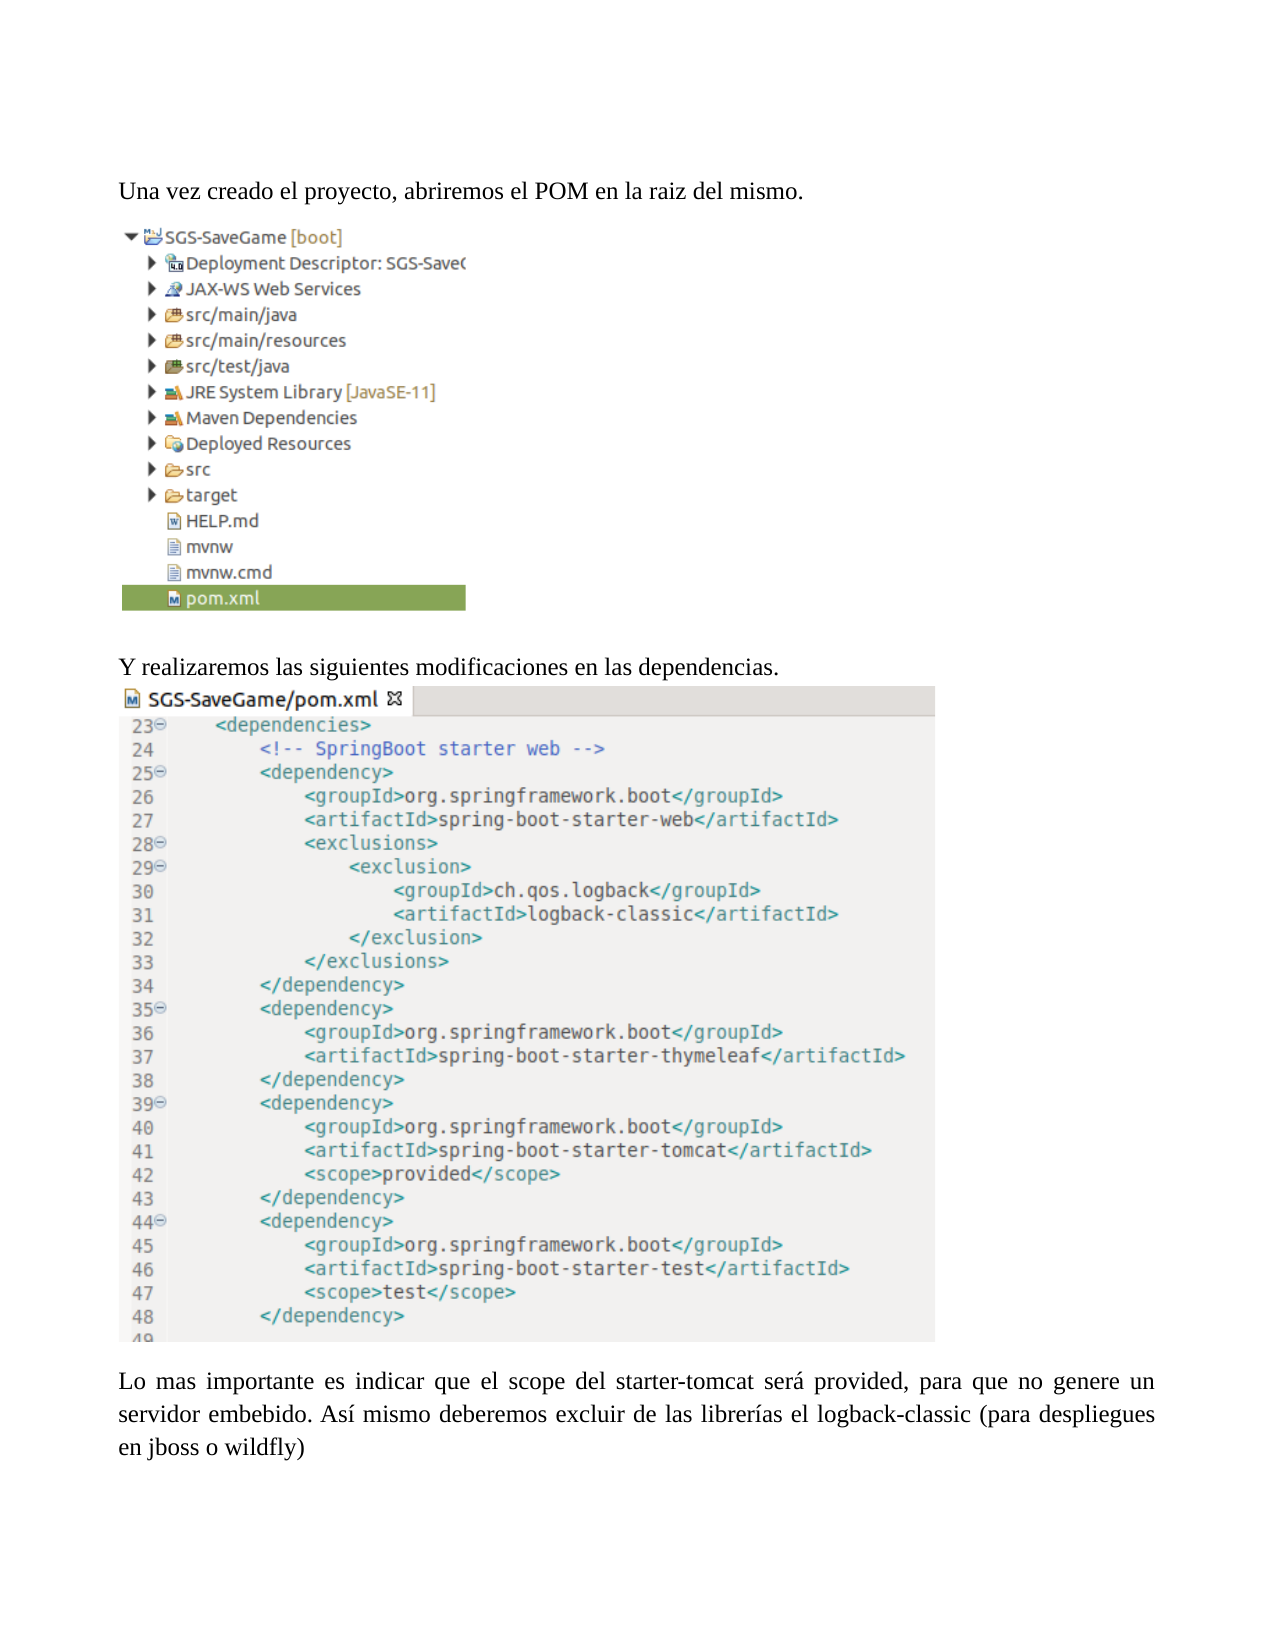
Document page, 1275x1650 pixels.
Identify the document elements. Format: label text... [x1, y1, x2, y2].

text Lo mas importante es indicar que el scope del starter-tomcat será provided, para que no genere un servidor embebido. Así mismo deberemos excluir de las librerías el logback-classic (para despliegues en jboss o wildfly) [118, 1366, 1157, 1461]
text Y realizaremos las siguientes modificaciones en las dependencias. [118, 652, 1157, 681]
picture [122, 223, 466, 612]
picture [118, 686, 936, 1342]
text Una vez creado el proyecto, abriremos el POM en la raiz del mismo. [118, 176, 1157, 205]
